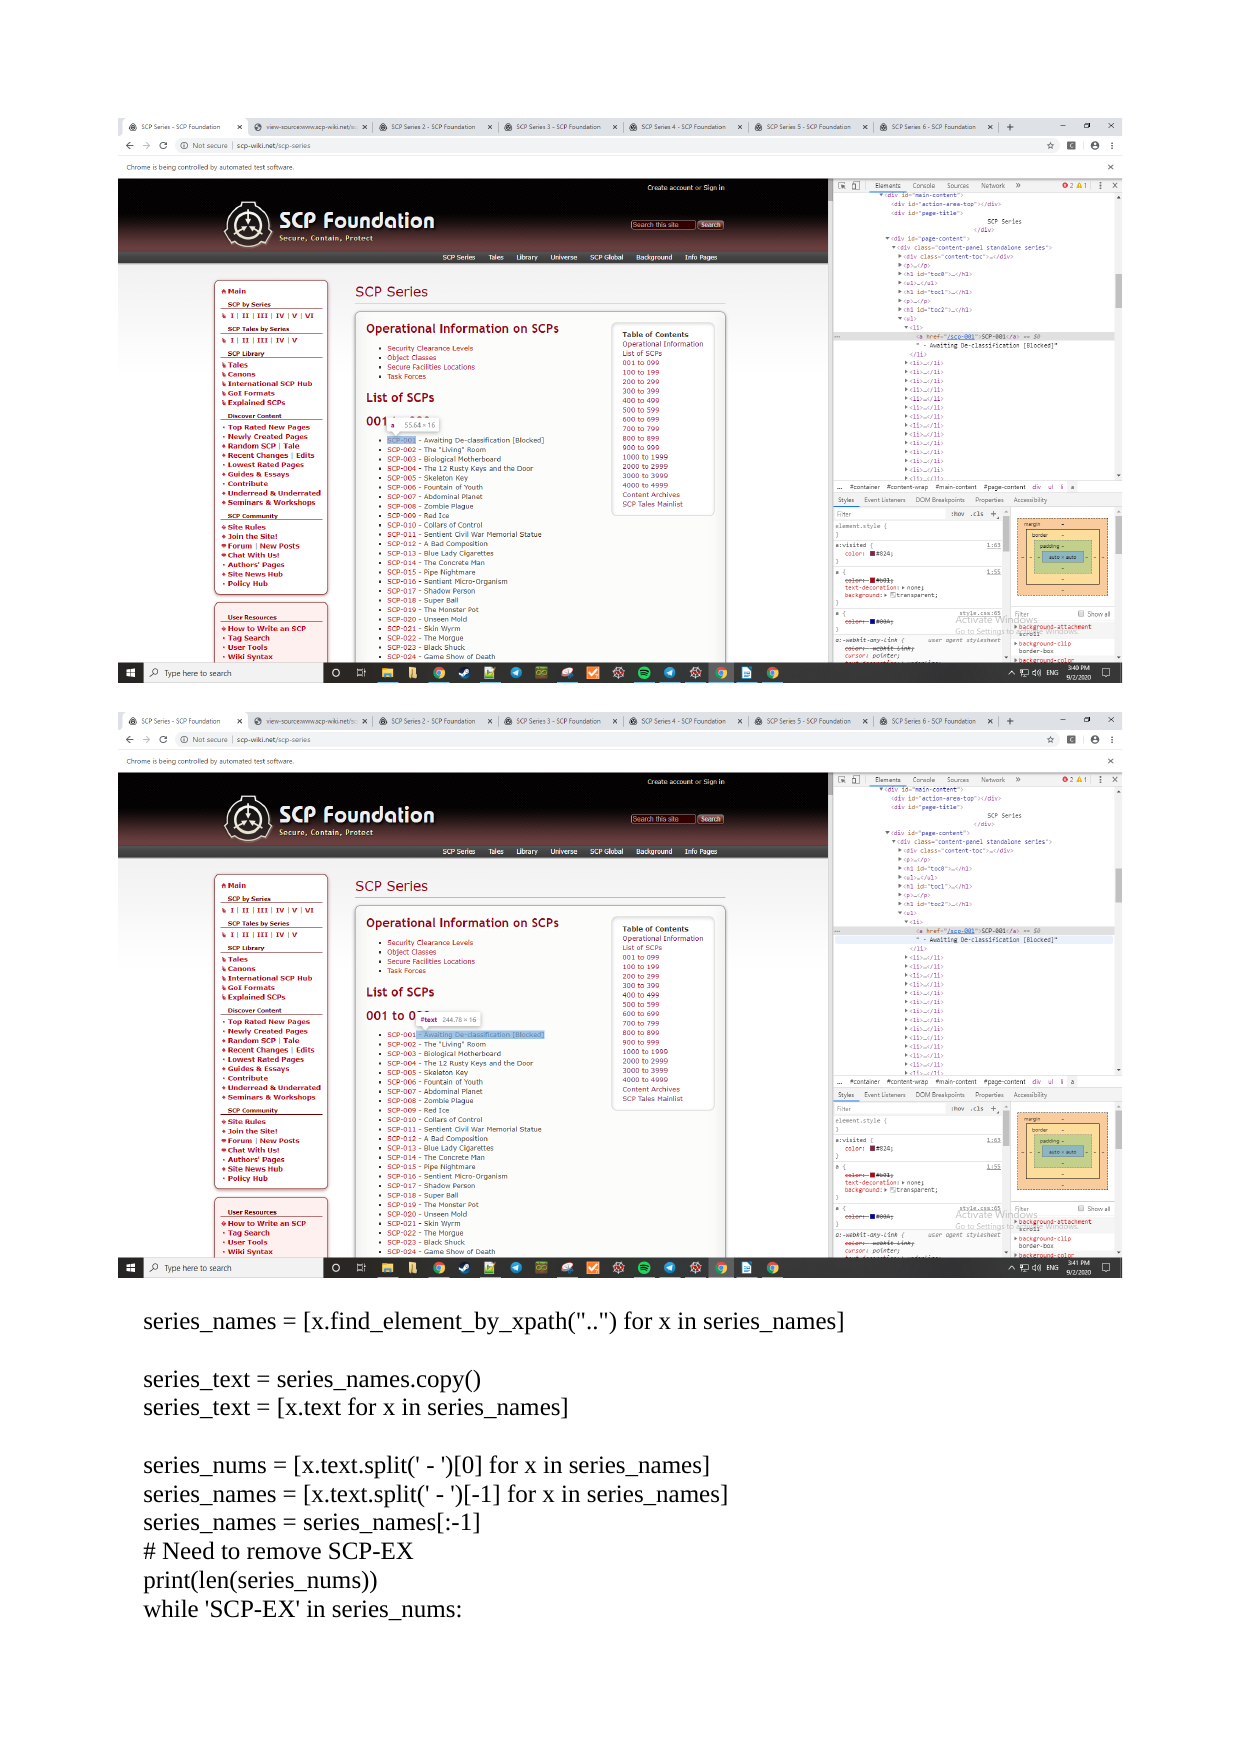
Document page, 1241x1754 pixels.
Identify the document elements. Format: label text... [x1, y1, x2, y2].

text while 'SCP-EX' in series_nums: [118, 1594, 1122, 1622]
picture [118, 118, 1123, 683]
text series_names = [x.text.split(' - ')[-1] for x in series_names] [118, 1479, 1122, 1507]
text series_names = series_names[:-1] [118, 1507, 1122, 1536]
text print(len(series_nums)) [118, 1565, 1122, 1594]
text # Need to remove SCP-EX [118, 1536, 1122, 1565]
picture [118, 712, 1123, 1278]
text series_text = [x.text for x in series_names] [118, 1392, 1122, 1421]
text series_nums = [x.text.split(' - ')[0] for x in series_names] [118, 1450, 1122, 1479]
text series_names = [x.find_element_by_xpath("..") for x in series_names] [118, 1306, 1122, 1335]
text series_text = series_names.copy() [118, 1364, 1122, 1392]
